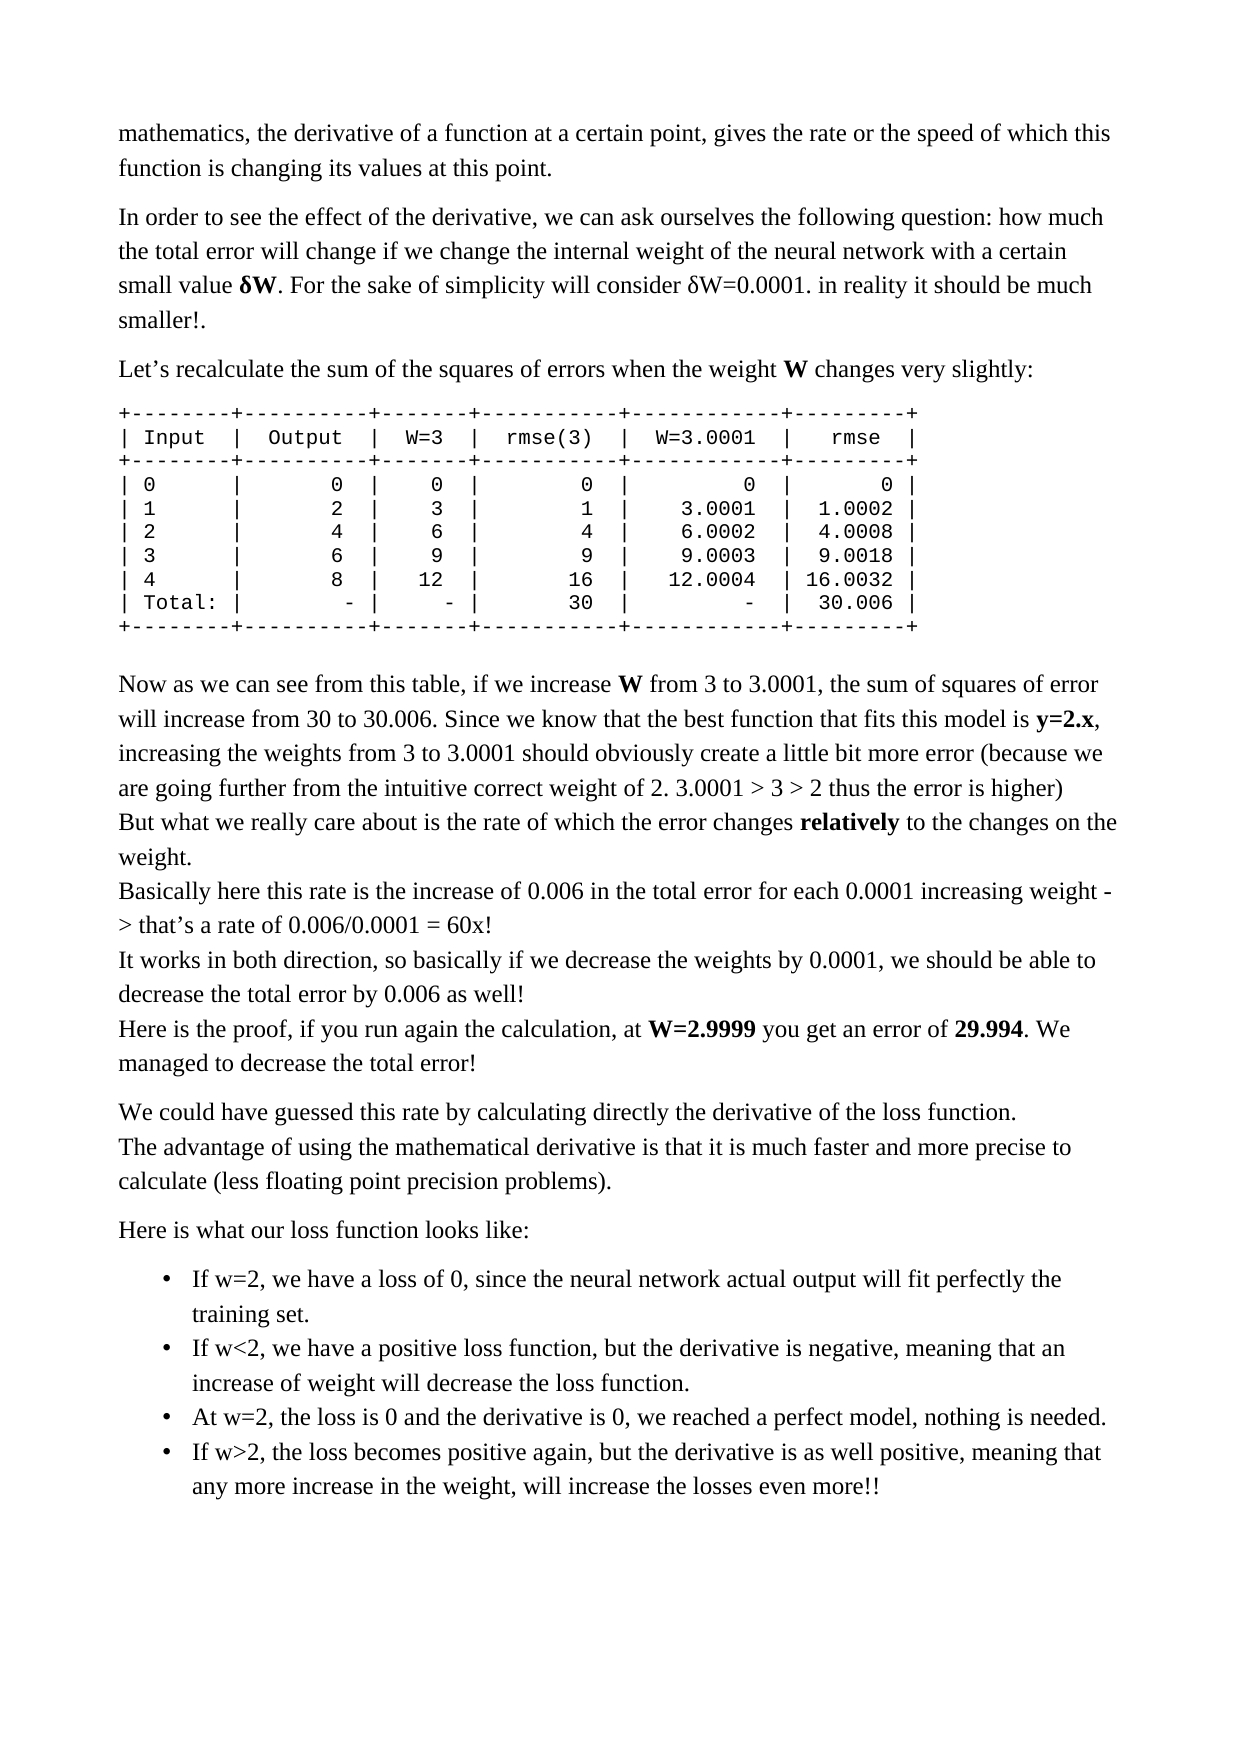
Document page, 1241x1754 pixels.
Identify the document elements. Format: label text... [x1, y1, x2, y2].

text Here is what our loss function looks like: [118, 1216, 1122, 1244]
text | 0 | 0 | 0 | 0 | 0 | 0 | [118, 474, 1122, 498]
text | 4 | 8 | 12 | 16 | 12.0004 | 16.0032 | [118, 569, 1122, 592]
text Let’s recalculate the sum of the squares of errors when the weight W changes very slightly: [118, 354, 1122, 383]
list If w<2, we have a positive loss function, but the derivative is negative, meaning that an increase of weight will decrease the loss function. [162, 1333, 1122, 1397]
text | 1 | 2 | 3 | 1 | 3.0001 | 1.0002 | [118, 498, 1122, 521]
text +--------+----------+-------+-----------+------------+---------+ [118, 451, 1122, 474]
text +--------+----------+-------+-----------+------------+---------+ [118, 403, 1122, 427]
text +--------+----------+-------+-----------+------------+---------+ [118, 616, 1122, 640]
text mathematics, the derivative of a function at a certain point, gives the rate or the speed of which this function is changing its values at this point. [118, 118, 1122, 181]
text | Input | Output | W=3 | rmse(3) | W=3.0001 | rmse | [118, 427, 1122, 451]
list At w=2, the loss is 0 and the derivative is 0, we reached a perfect model, nothing is needed. [162, 1402, 1122, 1431]
text | Total: | - | - | 30 | - | 30.006 | [118, 592, 1122, 616]
text | 3 | 6 | 9 | 9 | 9.0003 | 9.0018 | [118, 545, 1122, 569]
text Now as we can see from this table, if we increase W from 3 to 3.0001, the sum of squares of error will increase from 30 to 30.006. Since we know that the best function that fits this model is y=2.x, increasing the weights from 3 to 3.0001 should obviously create a little bit more error (because we are going further from the intuitive correct weight of 2. 3.0001 > 3 > 2 thus the error is higher) But what we really care about is the rate of which the error changes relatively to the changes on the weight. Basically here this rate is the increase of 0.006 in the total error for each 0.0001 increasing weight -> that’s a rate of 0.006/0.0001 = 60x! It works in both direction, so basically if we decrease the weights by 0.0001, we should be able to decrease the total error by 0.006 as well! Here is the proof, if you run again the calculation, at W=2.9999 you get an error of 29.994. We managed to decrease the total error! [118, 669, 1122, 1077]
text In order to see the effect of the derivative, we can ask ourselves the following question: how much the total error will change if we change the internal weight of the neural network with a certain small value δW. For the sake of simplicity will consider δW=0.0001. in reality it should be much smaller!. [118, 202, 1122, 334]
text We could have guessed this rate by calculating directly the derivative of the loss function. The advantage of using the mathematical derivative is that it is much faster and more precise to calculate (less floating point precision problems). [118, 1097, 1122, 1195]
list If w=2, we have a loss of 0, since the neural network actual output will fit perfectly the training set. [162, 1264, 1122, 1328]
text | 2 | 4 | 6 | 4 | 6.0002 | 4.0008 | [118, 521, 1122, 545]
list If w>2, the loss becomes positive again, but the derivative is as well positive, meaning that any more increase in the weight, will increase the losses even more!! [162, 1437, 1122, 1500]
